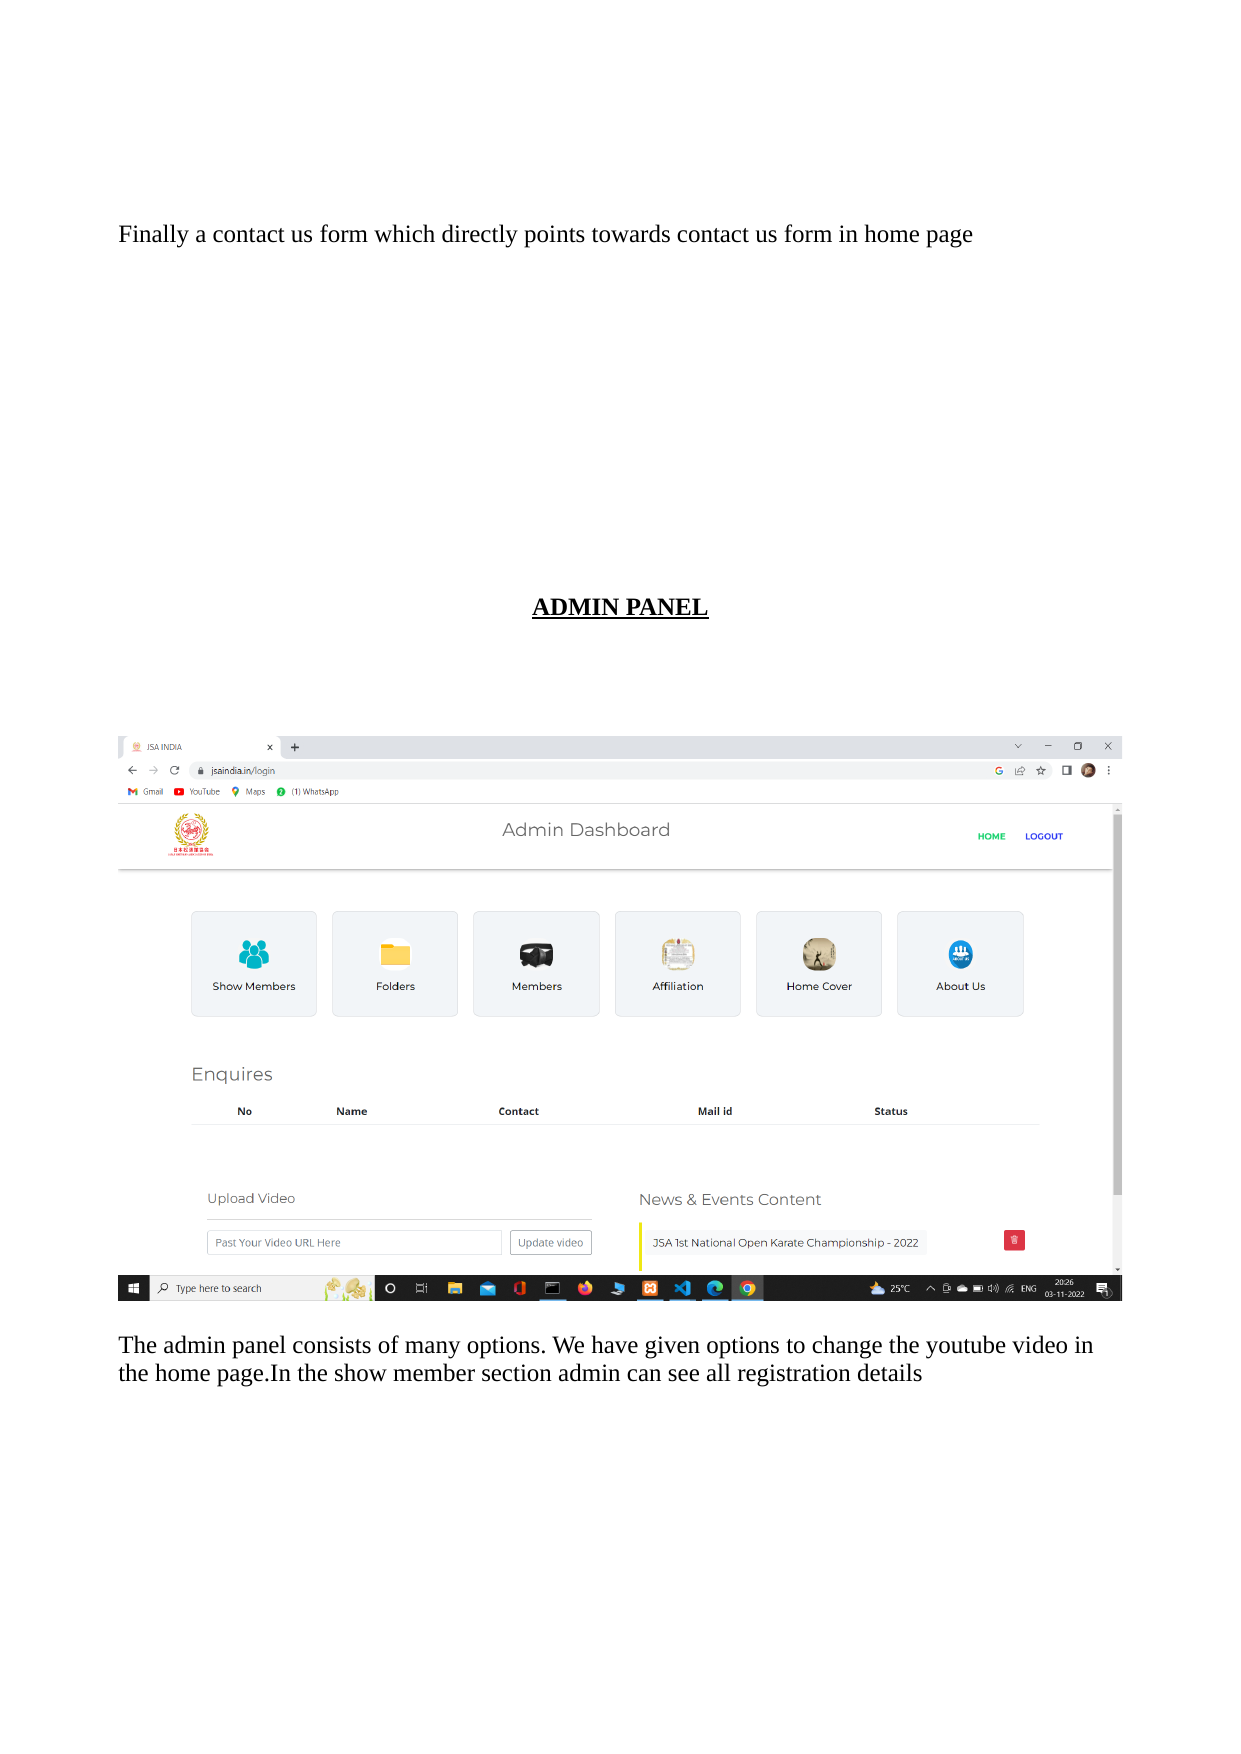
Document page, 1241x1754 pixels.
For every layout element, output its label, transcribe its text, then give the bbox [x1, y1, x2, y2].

text The admin panel consists of many options. We have given options to change the youtube video in the home page.In the show member section admin can see all registration details [118, 1330, 1122, 1387]
picture [118, 736, 1123, 1301]
text ADMIN PANEL [118, 592, 1122, 621]
text Finally a contact us form which directly points towards contact us form in home page [118, 219, 1122, 247]
